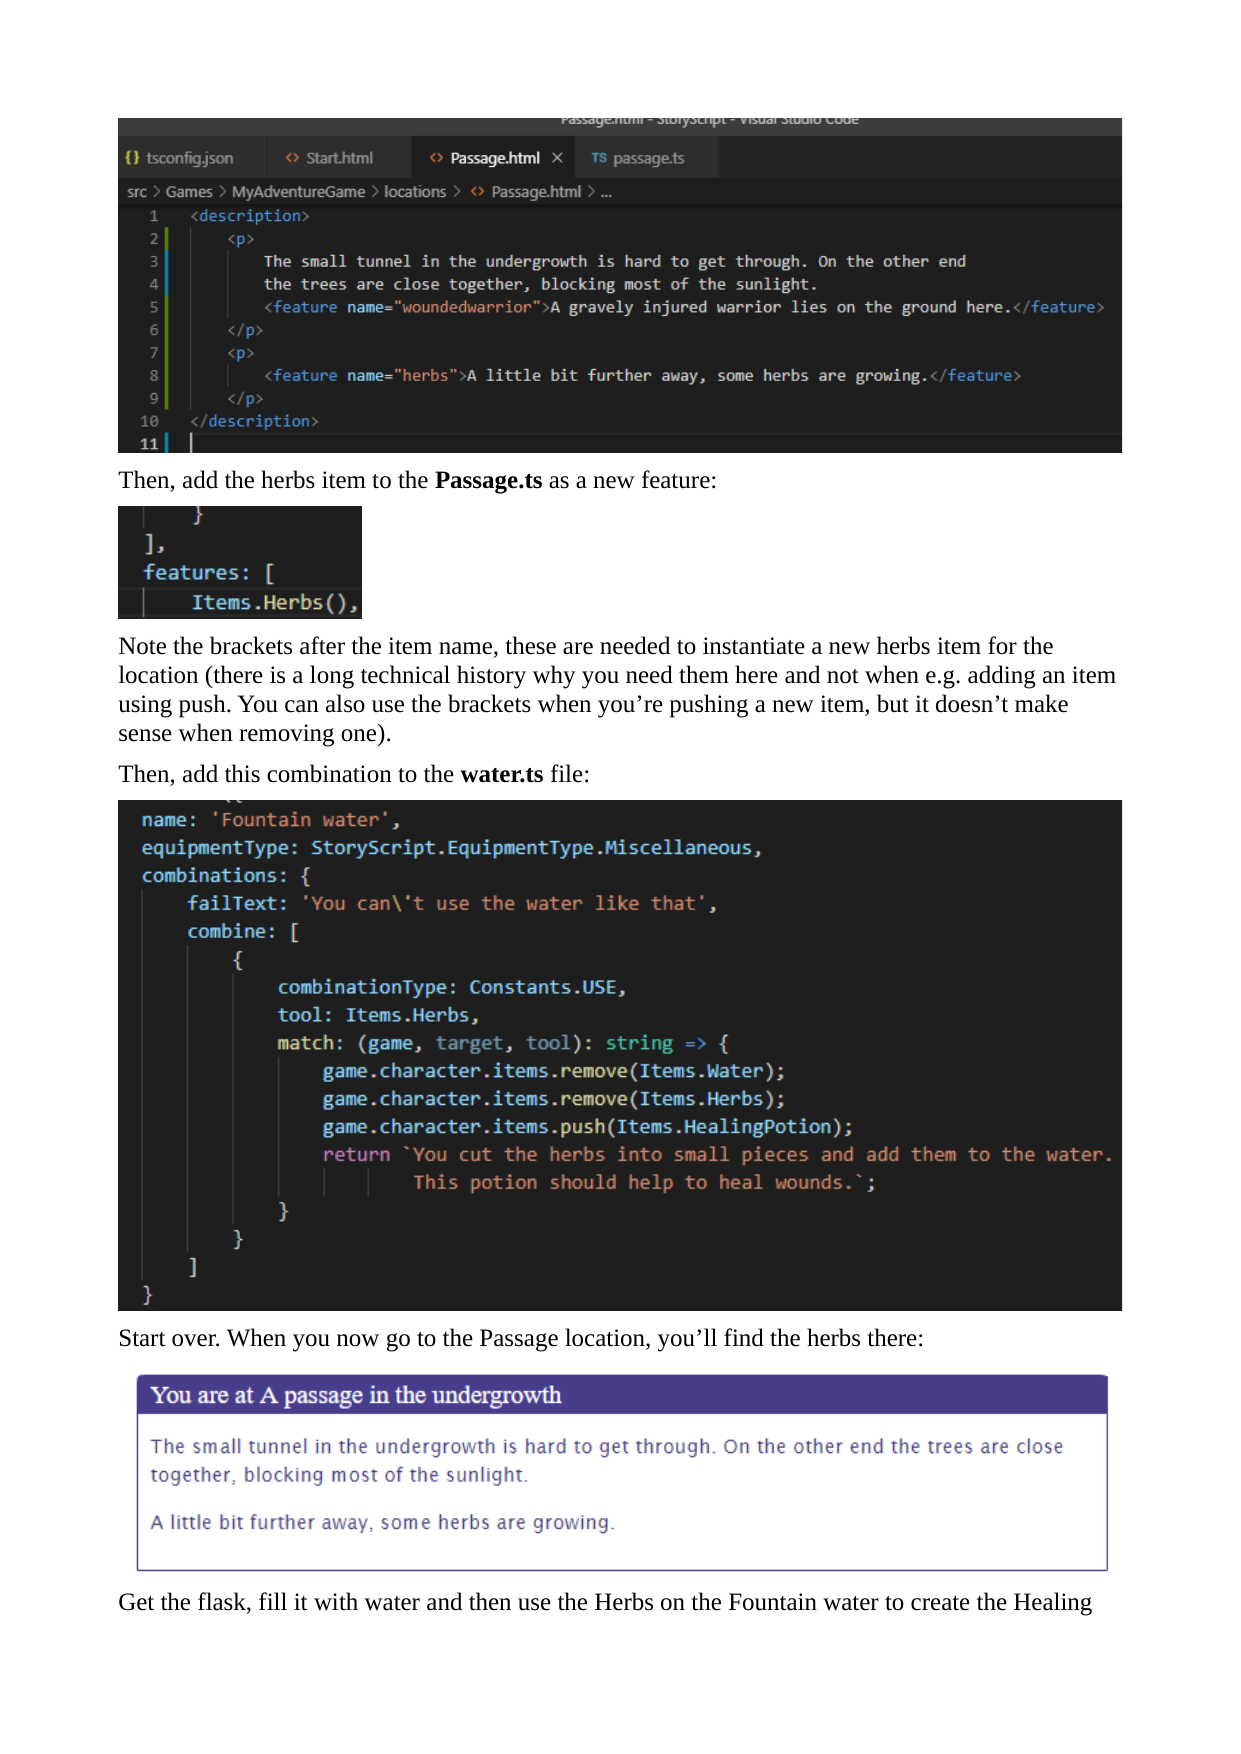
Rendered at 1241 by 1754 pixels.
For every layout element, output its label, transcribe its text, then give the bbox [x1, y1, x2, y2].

text Start over. When you now go to the Passage location, you’ll find the herbs there: [118, 1323, 1122, 1352]
text Note the brackets after the item name, these are needed to instantiate a new herbs item for the location (there is a long technical history why you need them here and not when e.g. adding an item using push. You can also use the brackets when you’re pushing a new item, but it doesn’t make sense when removing one). [118, 631, 1122, 746]
text Get the flask, fill it with water and then use the Herbs on the Fountain water to create the Healing [118, 1587, 1122, 1615]
text Then, add the herbs item to the Passage.ts as a new feature: [118, 465, 1122, 494]
text Then, add this combination to the water.ts file: [118, 759, 1122, 788]
